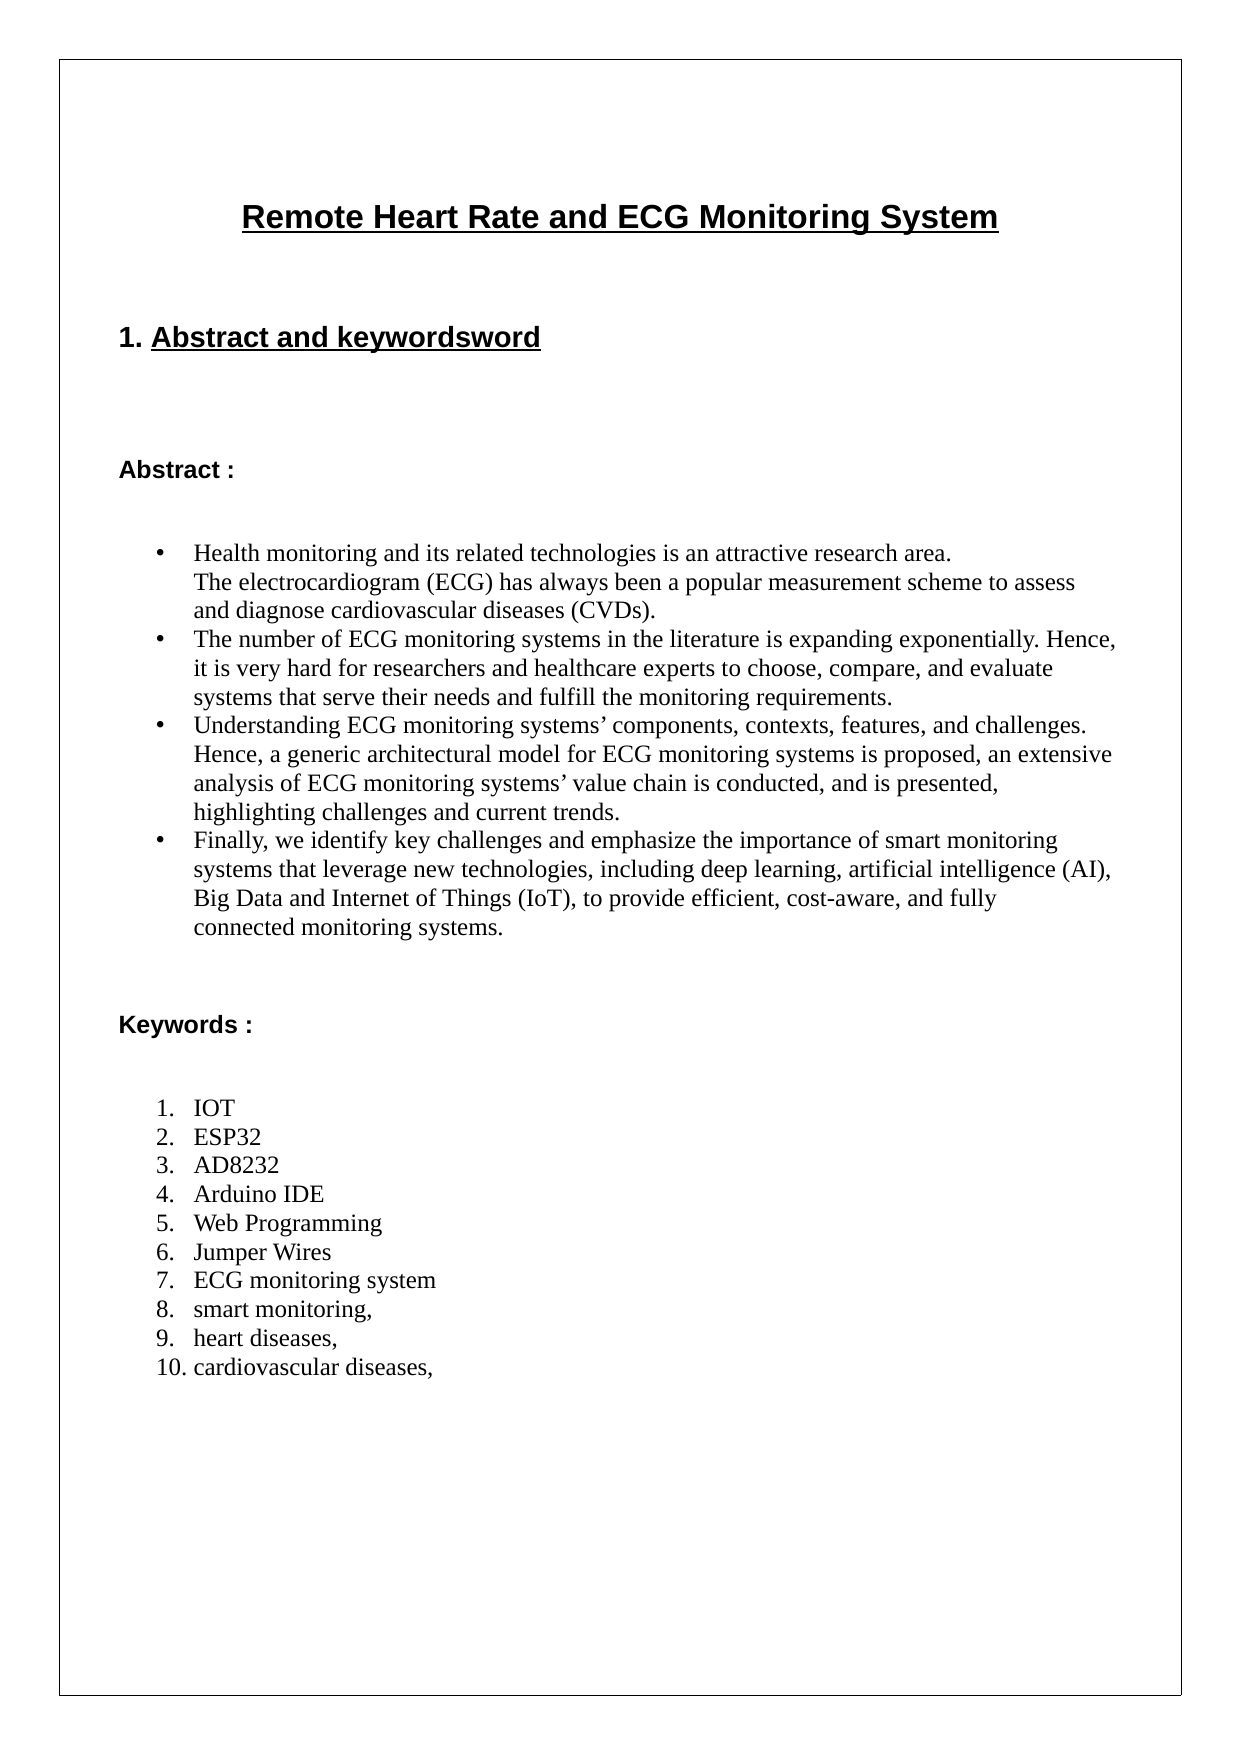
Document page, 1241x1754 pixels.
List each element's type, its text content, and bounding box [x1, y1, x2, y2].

list Arduino IDE [156, 1179, 1122, 1208]
list heart diseases, [156, 1323, 1122, 1352]
list ECG monitoring system [156, 1265, 1122, 1294]
subtitle Abstract : [118, 455, 1122, 484]
list smart monitoring, [156, 1294, 1122, 1323]
list Understanding ECG monitoring systems’ components, contexts, features, and challenges. Hence, a generic architectural model for ECG monitoring systems is proposed, an extensive analysis of ECG monitoring systems’ value chain is conducted, and is presented, highlighting challenges and current trends. [156, 710, 1122, 825]
subtitle Remote Heart Rate and ECG Monitoring System [118, 197, 1122, 236]
list connected monitoring systems. [156, 912, 1122, 940]
list Web Programming [156, 1208, 1122, 1237]
list and diagnose cardiovascular diseases (CVDs). [156, 595, 1122, 624]
subtitle 1. Abstract and keywordsword [118, 320, 1122, 354]
list Jumper Wires [156, 1237, 1122, 1265]
list cardiovascular diseases, [156, 1352, 1122, 1380]
list AD8232 [156, 1150, 1122, 1179]
list IOT [156, 1093, 1122, 1122]
list The number of ECG monitoring systems in the literature is expanding exponentially. Hence, it is very hard for researchers and healthcare experts to choose, compare, and evaluate systems that serve their needs and fulfill the monitoring requirements. [156, 624, 1122, 710]
list Health monitoring and its related technologies is an attractive research area. [156, 538, 1122, 567]
list The electrocardiogram (ECG) has always been a popular measurement scheme to assess [156, 567, 1122, 595]
subtitle Keywords : [118, 1010, 1122, 1039]
list ESP32 [156, 1122, 1122, 1150]
list Finally, we identify key challenges and emphasize the importance of smart monitoring systems that leverage new technologies, including deep learning, artificial intelligence (AI), Big Data and Internet of Things (IoT), to provide efficient, cost-aware, and fully [156, 825, 1122, 912]
